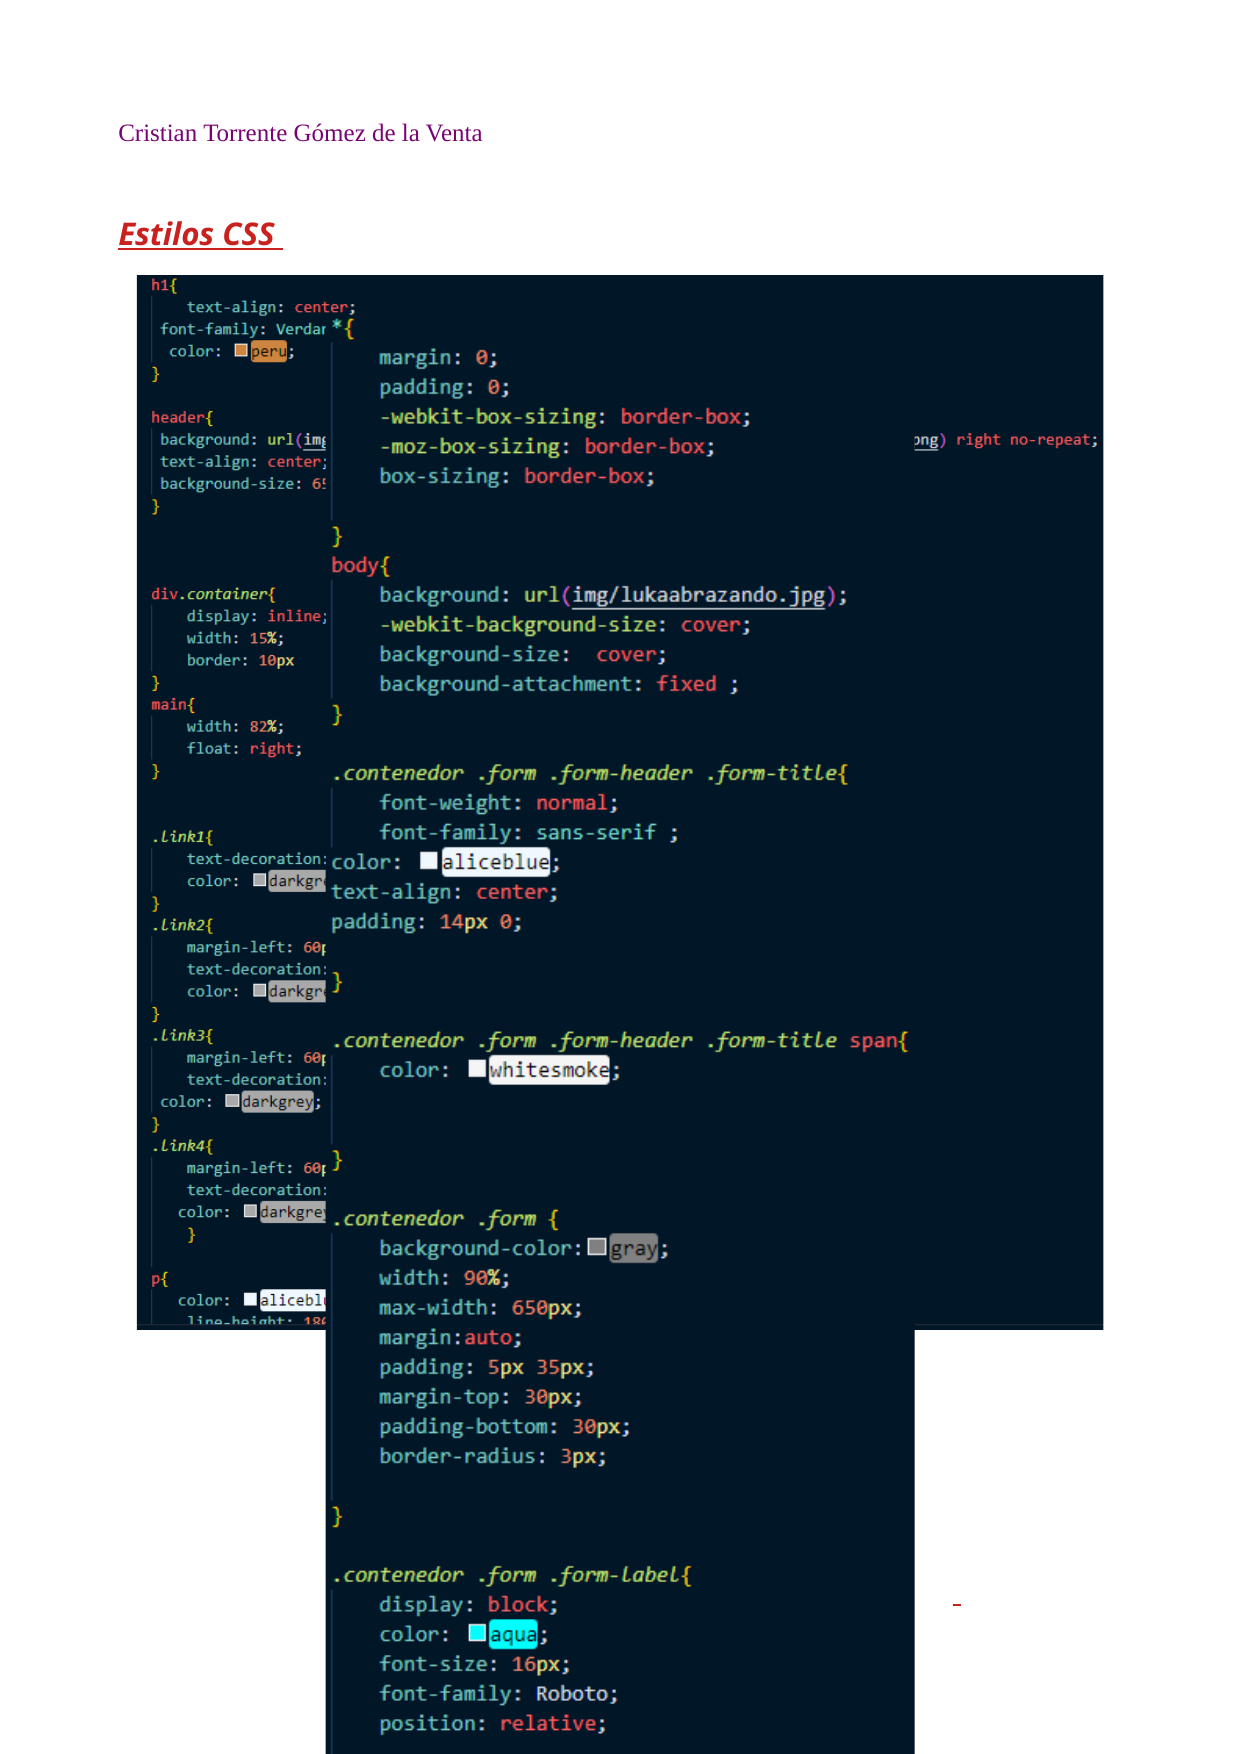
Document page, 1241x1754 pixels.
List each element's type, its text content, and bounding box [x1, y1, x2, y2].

text Estilos CSS [118, 176, 1122, 254]
picture [136, 275, 1104, 1754]
